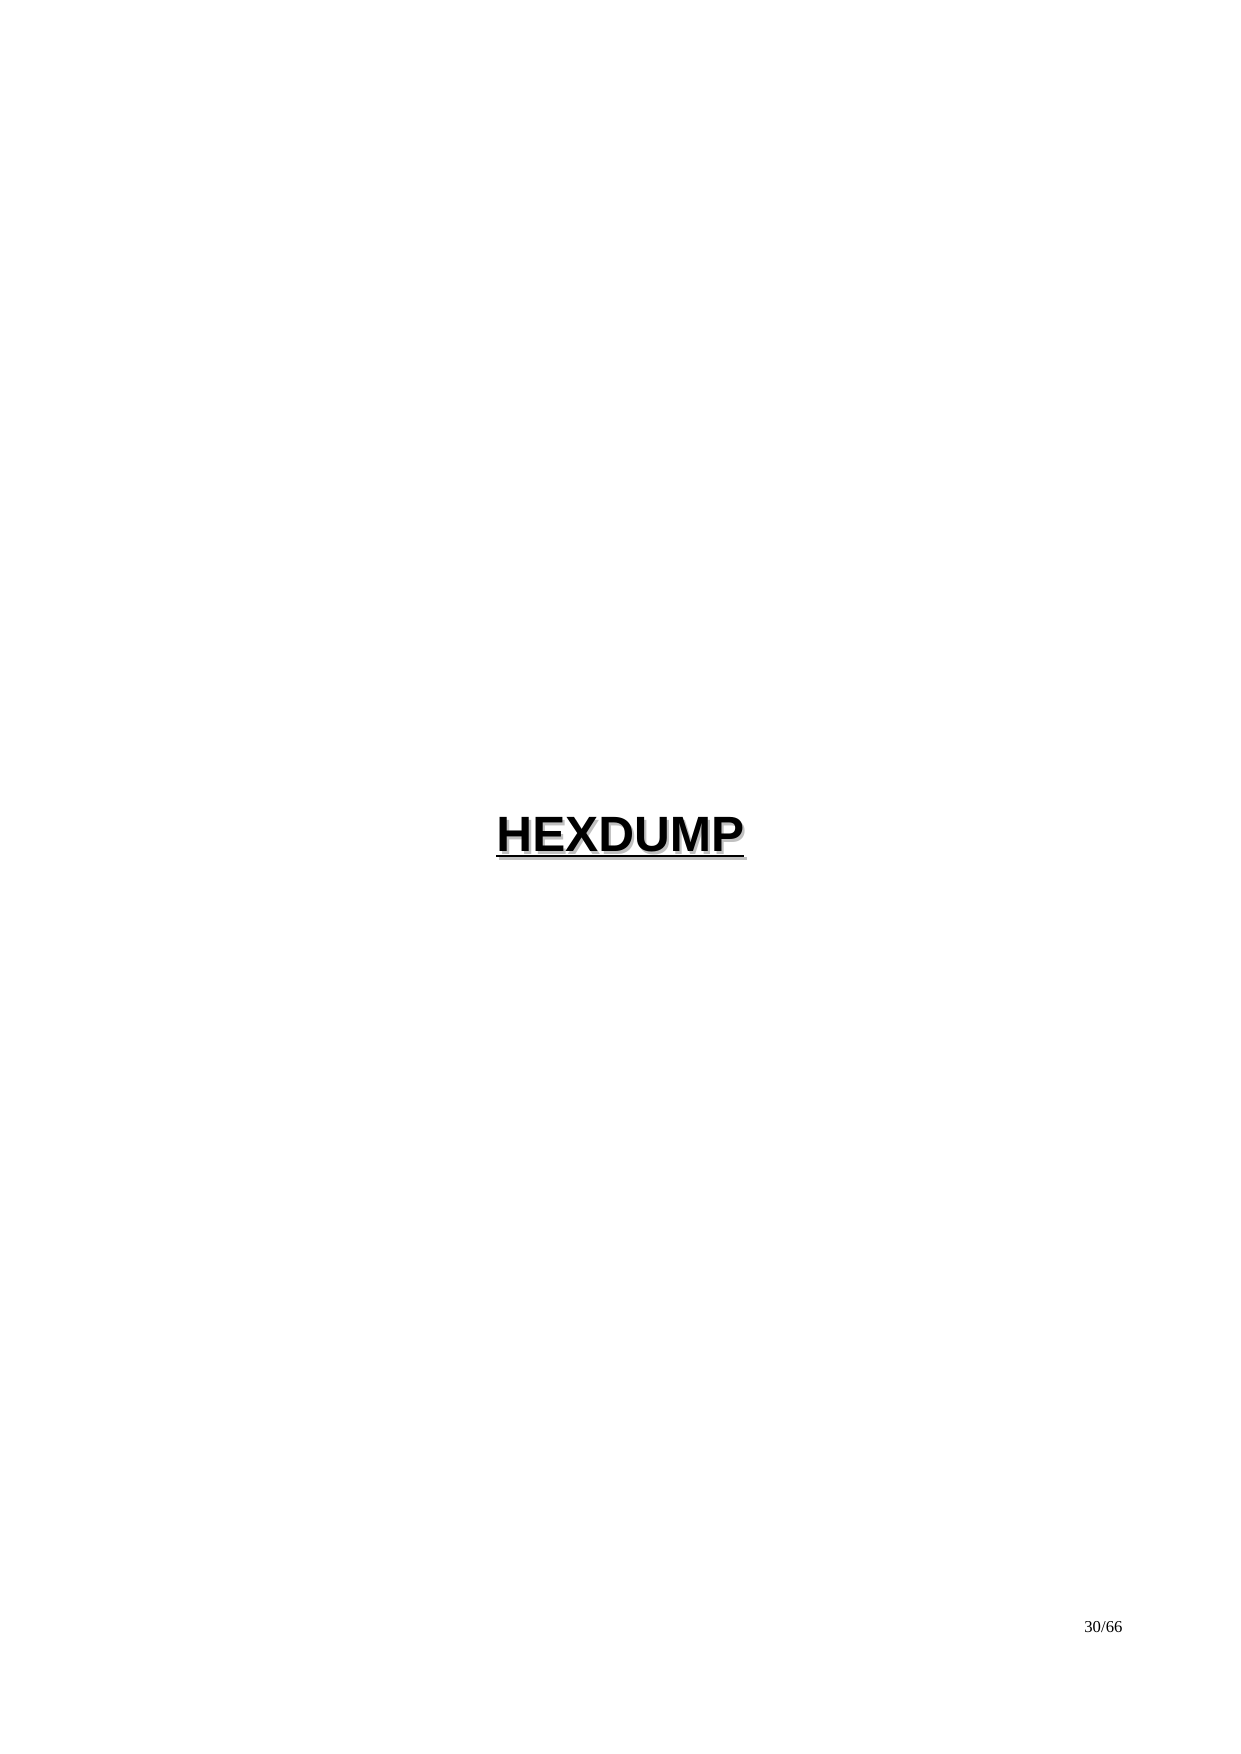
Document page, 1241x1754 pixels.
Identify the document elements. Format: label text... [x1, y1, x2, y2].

subtitle HEXDUMP [118, 805, 1122, 862]
